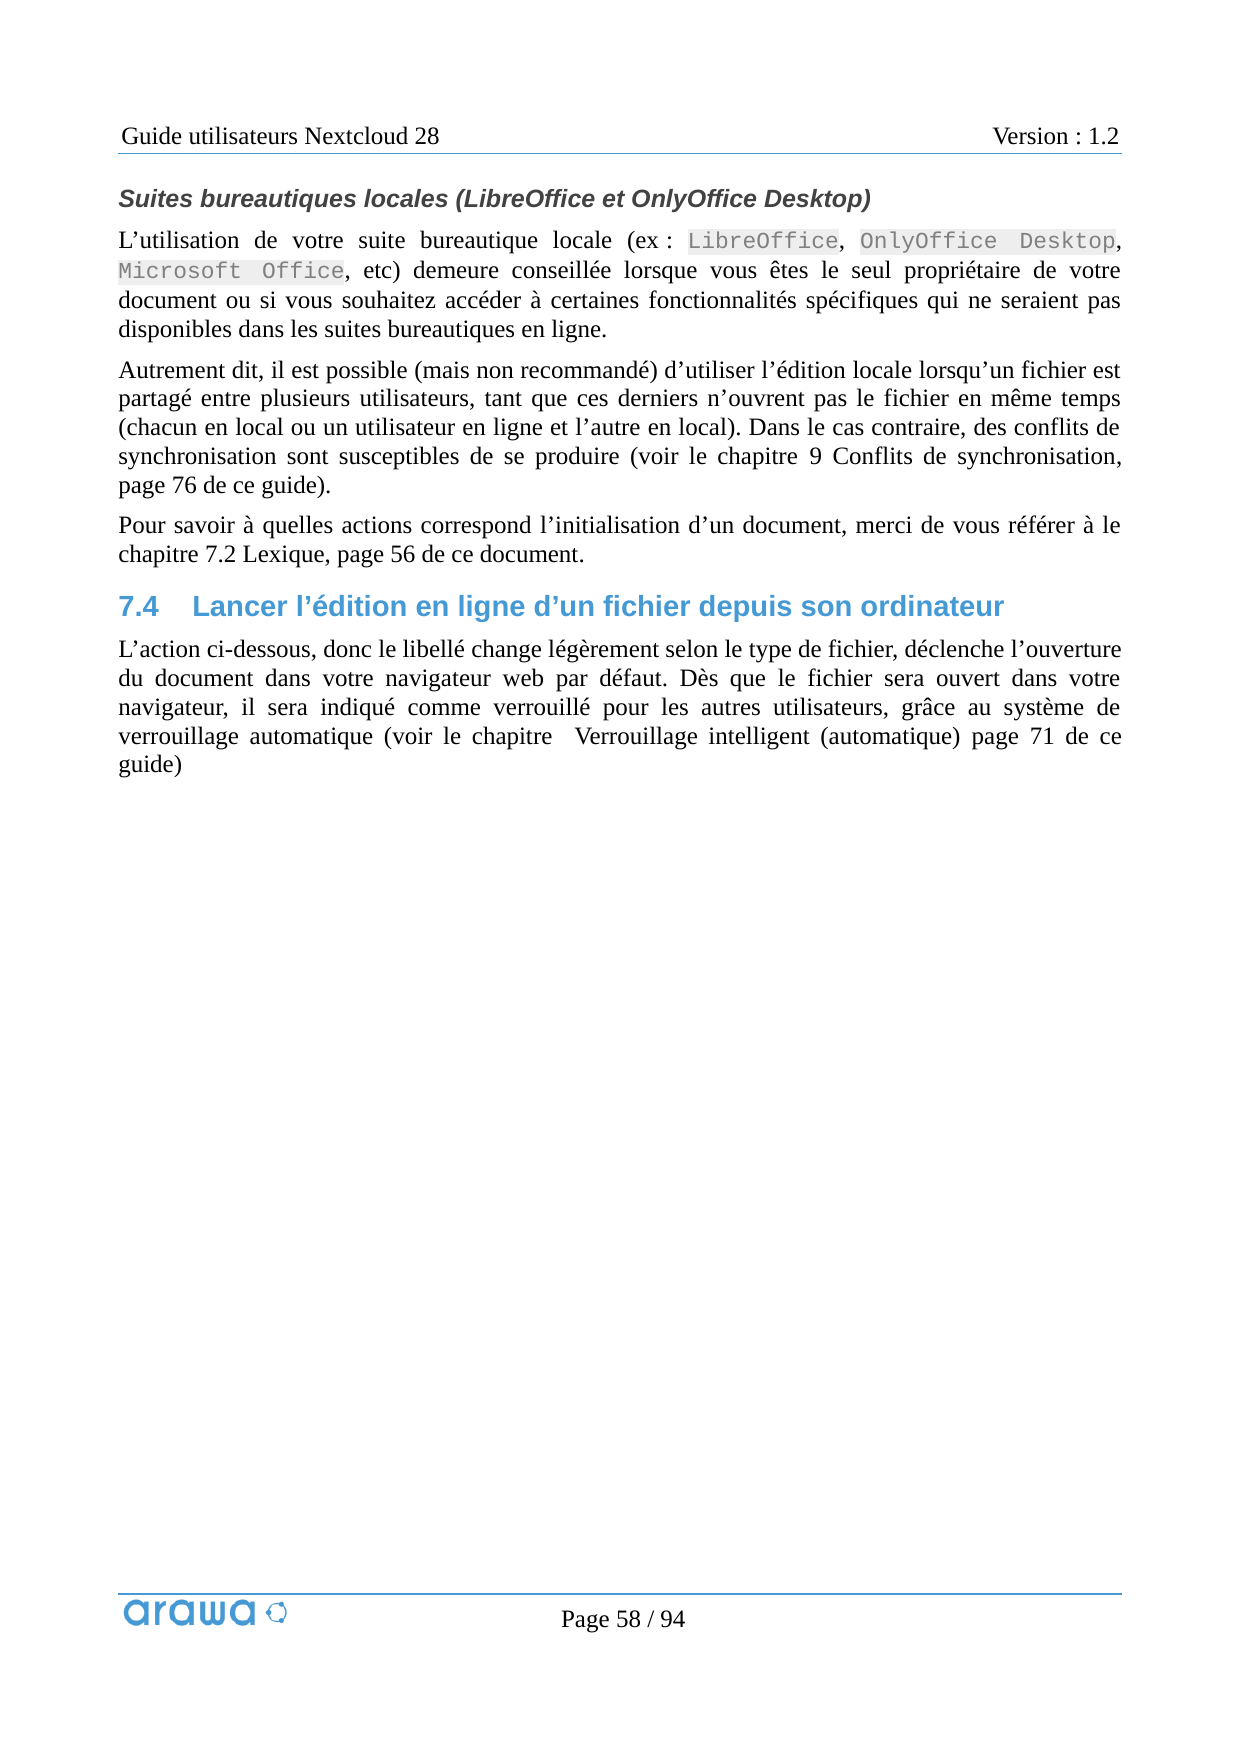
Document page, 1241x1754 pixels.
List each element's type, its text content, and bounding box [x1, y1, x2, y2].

subtitle Lancer l’édition en ligne d’un fichier depuis son ordinateur [118, 588, 1122, 622]
subtitle Suites bureautiques locales (LibreOffice et OnlyOffice Desktop) [118, 184, 1122, 212]
text Autrement dit, il est possible (mais non recommandé) d’utiliser l’édition locale lorsqu’un fichier est partagé entre plusieurs utilisateurs, tant que ces derniers n’ouvrent pas le fichier en même temps (chacun en local ou un utilisateur en ligne et l’autre en local). Dans le cas contraire, des conflits de synchronisation sont susceptibles de se produire (voir le chapitre 9 Conflits de synchronisation, page 76 de ce guide). [118, 355, 1122, 498]
text Pour savoir à quelles actions correspond l’initialisation d’un document, merci de vous référer à le chapitre 7.2 Lexique, page 56 de ce document. [118, 510, 1122, 568]
text L’action ci-dessous, donc le libellé change légèrement selon le type de fichier, déclenche l’ouverture du document dans votre navigateur web par défaut. Dès que le fichier sera ouvert dans votre navigateur, il sera indiqué comme verrouillé pour les autres utilisateurs, grâce au système de verrouillage automatique (voir le chapitre Verrouillage intelligent (automatique) page 71 de ce guide) [118, 634, 1122, 778]
text L’utilisation de votre suite bureautique locale (ex : LibreOffice, OnlyOffice Desktop, Microsoft Office, etc) demeure conseillée lorsque vous êtes le seul propriétaire de votre document ou si vous souhaitez accéder à certaines fonctionnalités spécifiques qui ne seraient pas disponibles dans les suites bureautiques en ligne. [118, 225, 1122, 343]
picture [121, 1597, 290, 1628]
